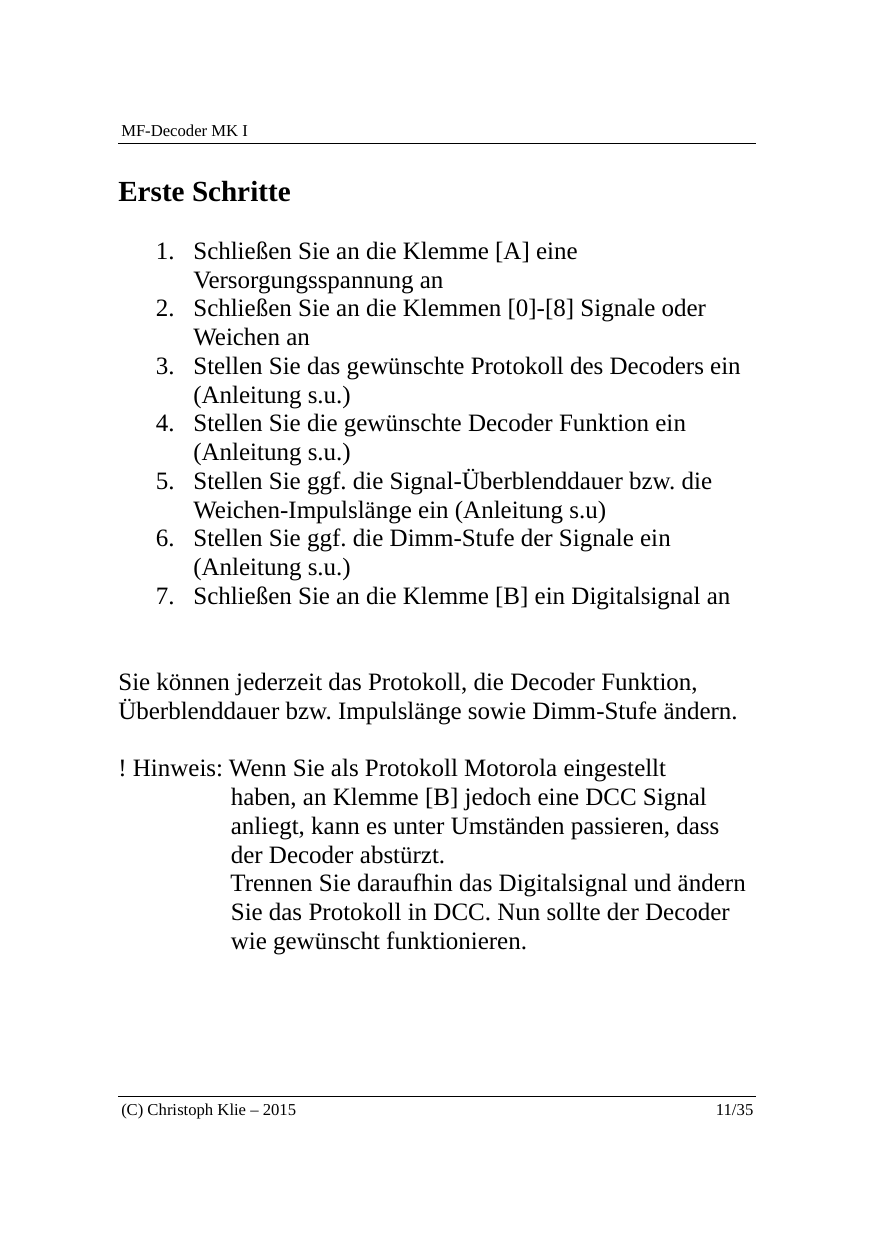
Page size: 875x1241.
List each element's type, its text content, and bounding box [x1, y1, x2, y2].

list Schließen Sie an die Klemmen [0]-[8] Signale oder Weichen an [156, 293, 756, 351]
list Schließen Sie an die Klemme [B] ein Digitalsignal an [156, 581, 756, 610]
list Schließen Sie an die Klemme [A] eine Versorgungsspannung an [156, 236, 756, 293]
list Stellen Sie ggf. die Dimm-Stufe der Signale ein (Anleitung s.u.) [156, 523, 756, 581]
text Erste Schritte [118, 174, 756, 207]
list Stellen Sie das gewünschte Protokoll des Decoders ein (Anleitung s.u.) [156, 351, 756, 408]
text ! Hinweis: Wenn Sie als Protokoll Motorola eingestellt haben, an Klemme [B] jedoch eine DCC Signal anliegt, kann es unter Umständen passieren, dass der Decoder abstürzt. Trennen Sie daraufhin das Digitalsignal und ändern Sie das Protokoll in DCC. Nun sollte der Decoder wie gewünscht funktionieren. [118, 753, 756, 955]
text Sie können jederzeit das Protokoll, die Decoder Funktion, Überblenddauer bzw. Impulslänge sowie Dimm-Stufe ändern. [118, 667, 756, 725]
list Stellen Sie ggf. die Signal-Überblenddauer bzw. die Weichen-Impulslänge ein (Anleitung s.u) [156, 466, 756, 523]
list Stellen Sie die gewünschte Decoder Funktion ein (Anleitung s.u.) [156, 408, 756, 466]
